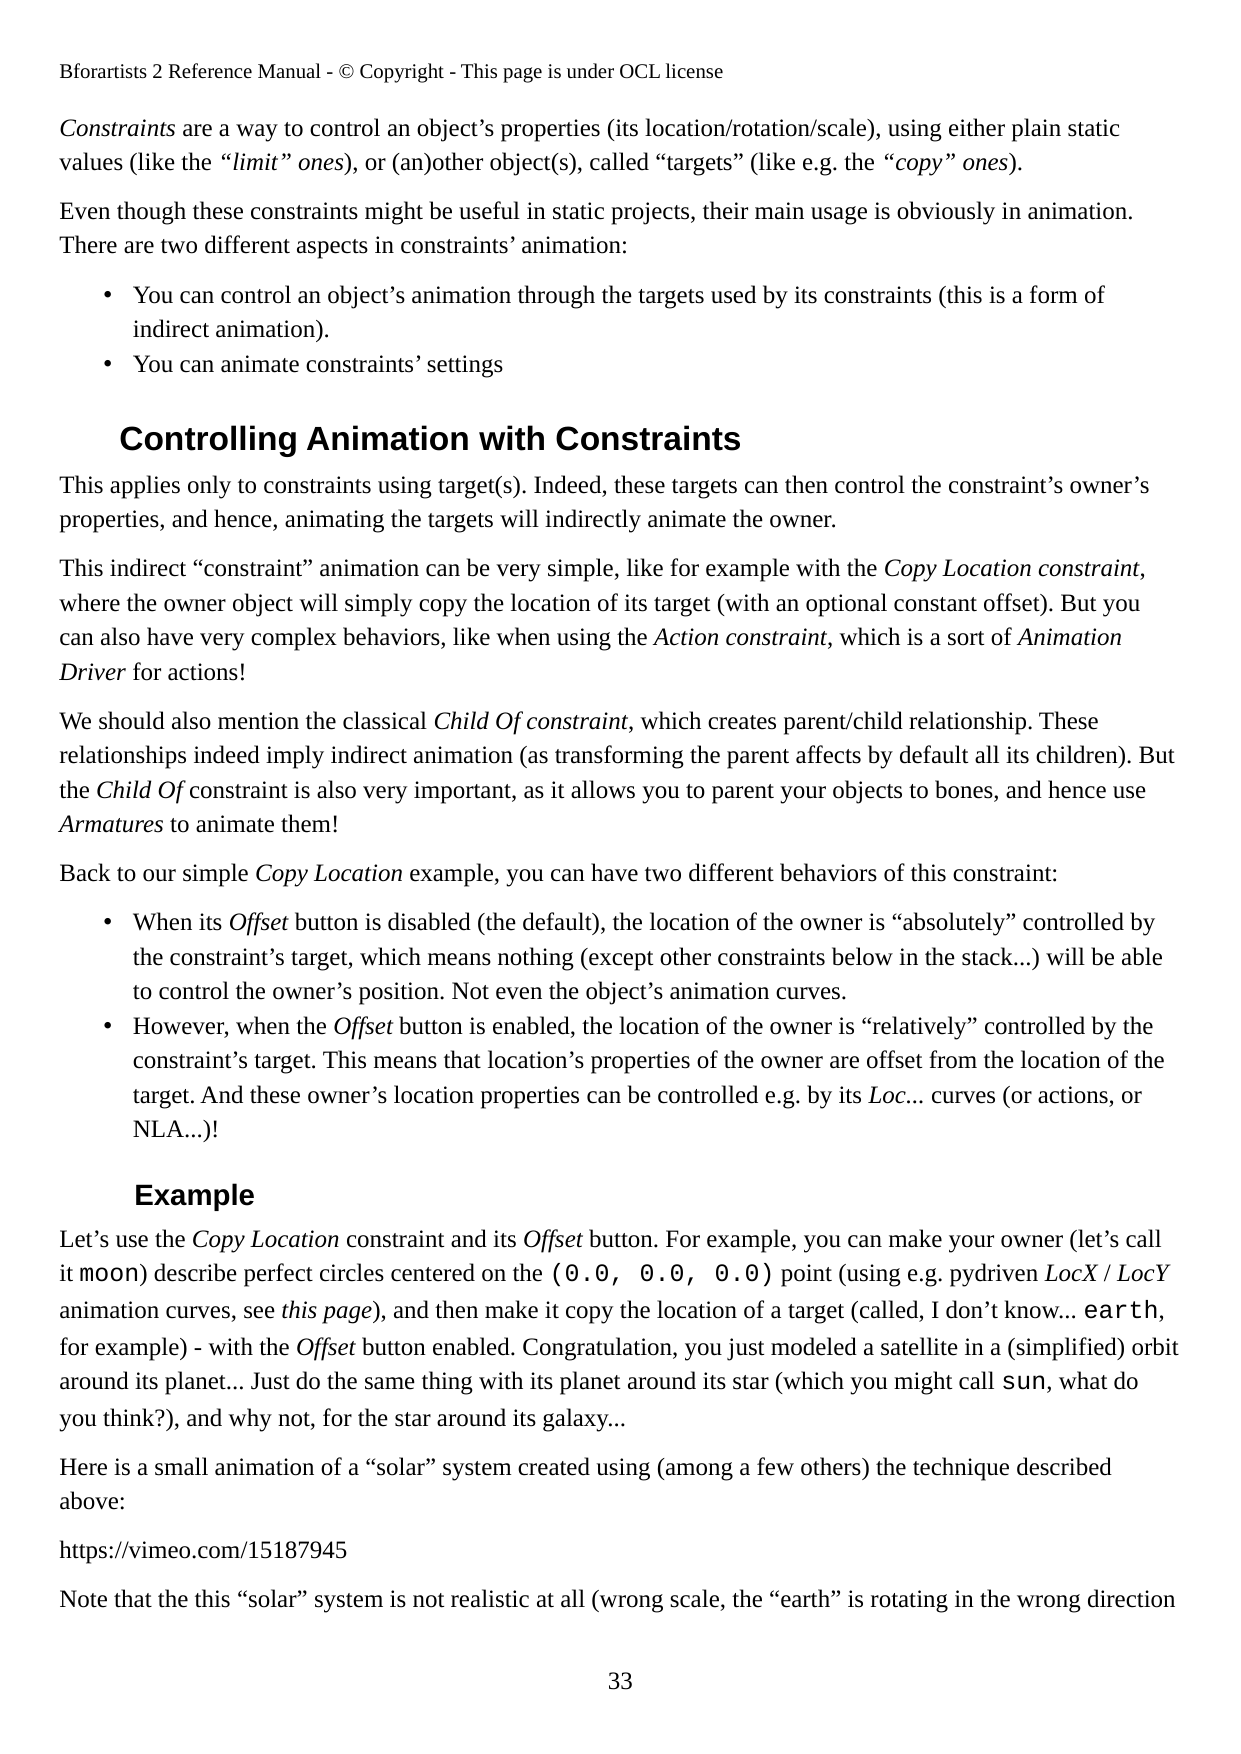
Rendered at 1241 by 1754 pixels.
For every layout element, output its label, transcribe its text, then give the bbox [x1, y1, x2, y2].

text Here is a small animation of a “solar” system created using (among a few others) the technique described above: [59, 1452, 1181, 1515]
text Note that the this “solar” system is not realistic at all (wrong scale, the “earth” is rotating in the wrong direction [59, 1584, 1181, 1613]
text https://vimeo.com/15187945 [59, 1535, 1181, 1564]
text This indirect “constraint” animation can be very simple, like for example with the Copy Location constraint, where the owner object will simply copy the location of its target (with an optional constant offset). But you can also have very complex behaviors, like when using the Action constraint, which is a sort of Animation Driver for actions! [59, 553, 1181, 685]
text We should also mention the classical Child Of constraint, which creates parent/child relationship. These relationships indeed imply indirect animation (as transforming the parent affects by default all its children). But the Child Of constraint is also very important, as it allows you to parent your objects to bones, and hence use Armatures to animate them! [59, 706, 1181, 838]
list You can control an object’s animation through the targets used by its constraints (this is a form of indirect animation). [103, 280, 1181, 343]
list You can animate constraints’ settings [103, 349, 1181, 377]
text Let’s use the Copy Location constraint and its Offset button. For example, you can make your owner (let’s call it moon) describe perfect circles centered on the (0.0, 0.0, 0.0) point (using e.g. pydriven LocX / LocY animation curves, see this page), and then make it copy the location of a target (called, I don’t know... earth, for example) - with the Offset button enabled. Congratulation, you just modeled a satellite in a (simplified) orbit around its planet... Just do the same thing with its planet around its star (which you might call sun, what do you think?), and why not, for the star around its galaxy... [59, 1224, 1181, 1431]
subtitle Example [59, 1178, 1181, 1212]
list However, when the Offset button is enabled, the location of the owner is “relatively” controlled by the constraint’s target. This means that location’s properties of the owner are offset from the location of the target. And these owner’s location properties can be controlled e.g. by its Loc... curves (or actions, or NLA...)! [103, 1011, 1181, 1143]
text Constraints are a way to control an object’s properties (its location/rotation/scale), using either plain static values (like the “limit” ones), or (an)other object(s), called “targets” (like e.g. the “copy” ones). [59, 113, 1181, 176]
text Even though these constraints might be useful in static projects, their main usage is obviously in animation. There are two different aspects in constraints’ animation: [59, 196, 1181, 259]
list When its Offset button is disabled (the default), the location of the owner is “absolutely” controlled by the constraint’s target, which means nothing (except other constraints below in the stack...) will be able to control the owner’s position. Not even the object’s animation curves. [103, 907, 1181, 1005]
text This applies only to constraints using target(s). Indeed, these targets can then control the constraint’s owner’s properties, and hence, animating the targets will indirectly animate the owner. [59, 470, 1181, 533]
subtitle Controlling Animation with Constraints [59, 418, 1181, 457]
text Back to our simple Copy Location example, you can have two different behaviors of this constraint: [59, 858, 1181, 887]
